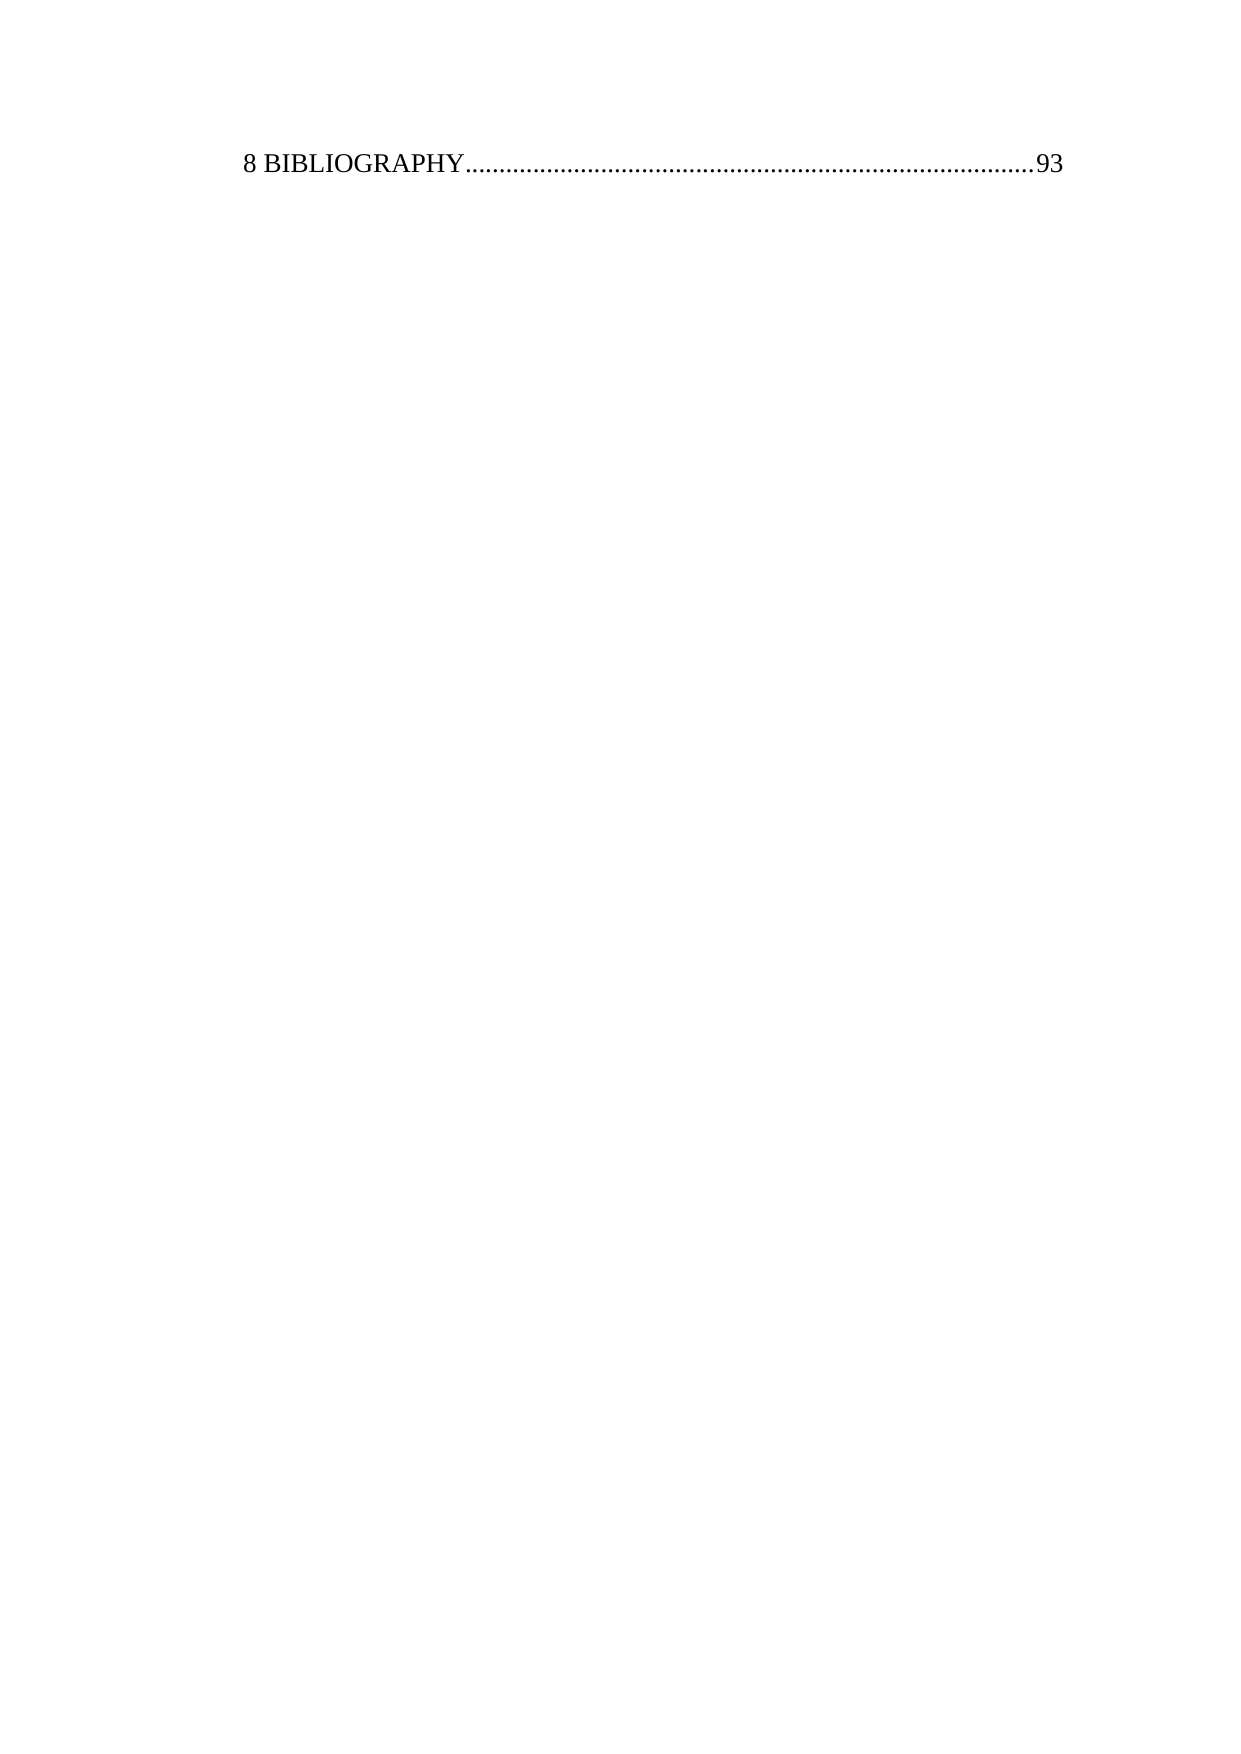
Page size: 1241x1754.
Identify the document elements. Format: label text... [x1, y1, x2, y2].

text 8 BIBLIOGRAPHY 93 [236, 148, 1063, 179]
